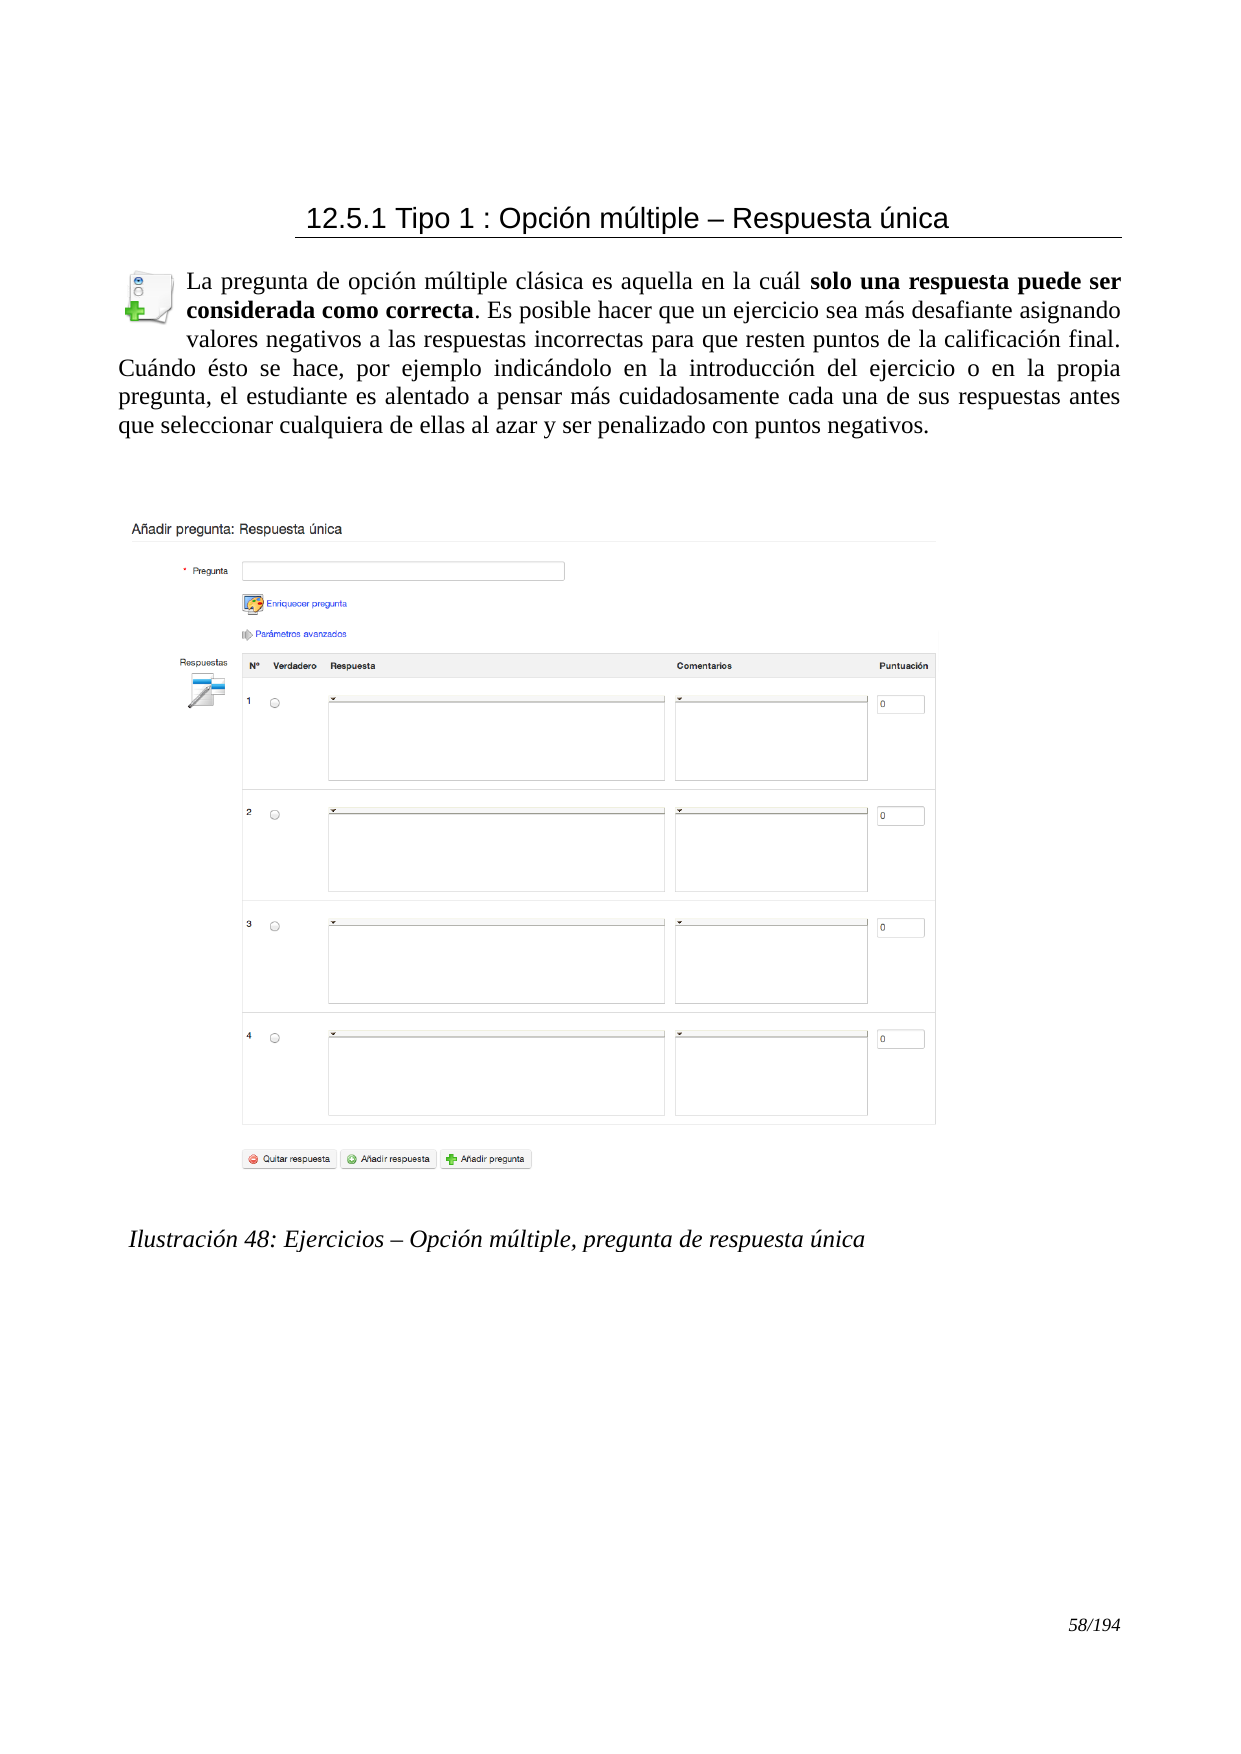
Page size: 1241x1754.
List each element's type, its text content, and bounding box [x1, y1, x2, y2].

text Ilustración 48: Ejercicios – Opción múltiple, pregunta de respuesta única [128, 1224, 1129, 1252]
text La pregunta de opción múltiple clásica es aquella en la cuál solo una respuesta puede ser considerada como correcta. Es posible hacer que un ejercicio sea más desafiante asignando valores negativos a las respuestas incorrectas para que resten puntos de la calificación final. Cuándo ésto se hace, por ejemplo indicándolo en la introducción del ejercicio o en la propia pregunta, el estudiante es alentado a pensar más cuidadosamente cada una de sus respuestas antes que seleccionar cualquiera de ellas al azar y ser penalizado con puntos negativos. [118, 266, 1122, 439]
picture [128, 521, 939, 1170]
picture [115, 266, 175, 326]
subtitle Tipo 1 : Opción múltiple – Respuesta única [295, 201, 1122, 237]
